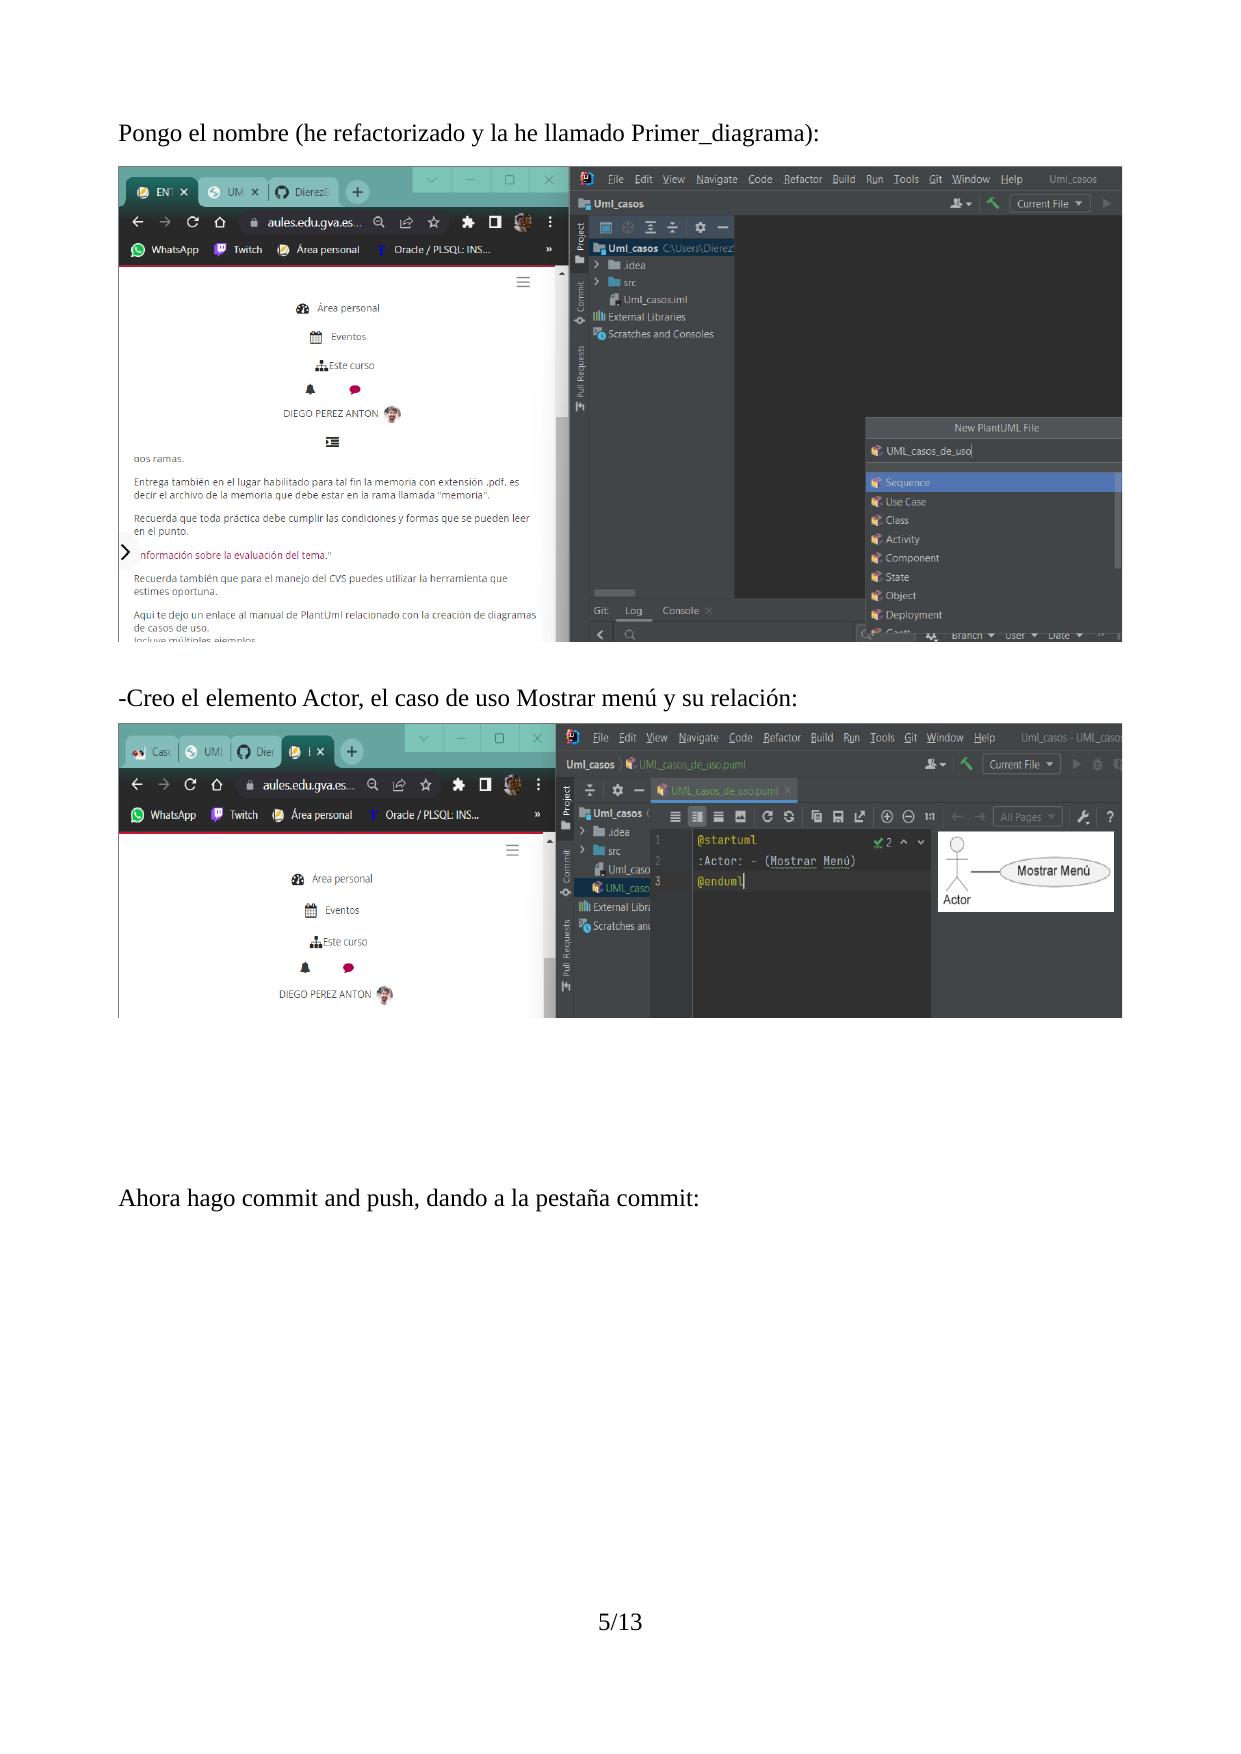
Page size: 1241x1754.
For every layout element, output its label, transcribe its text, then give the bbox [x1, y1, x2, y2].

text Pongo el nombre (he refactorizado y la he llamado Primer_diagrama): [118, 118, 1122, 166]
text Ahora hago commit and push, dando a la pestaña commit: [118, 1183, 1122, 1212]
picture [118, 723, 1123, 1018]
picture [118, 166, 1123, 642]
text [118, 642, 1122, 670]
text -Creo el elemento Actor, el caso de uso Mostrar menú y su relación: [118, 683, 1122, 711]
